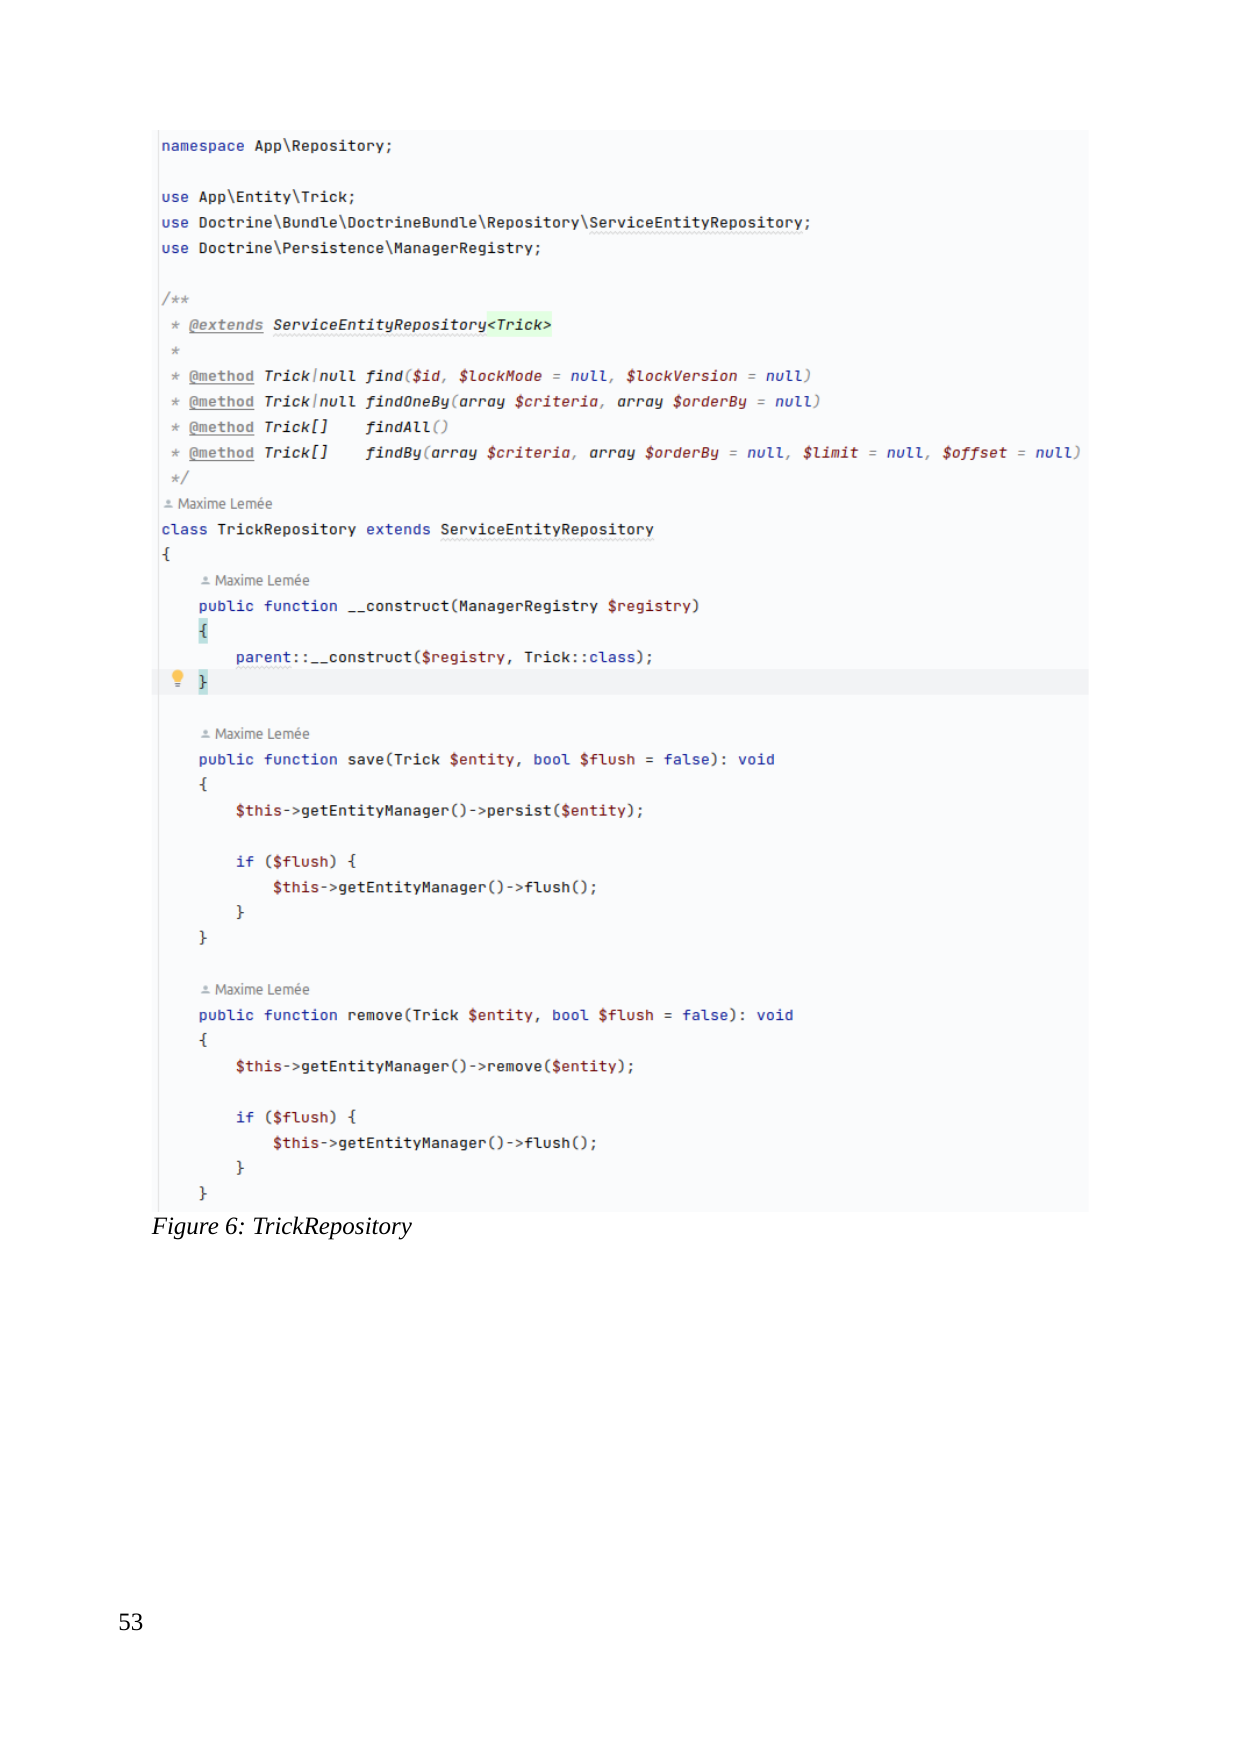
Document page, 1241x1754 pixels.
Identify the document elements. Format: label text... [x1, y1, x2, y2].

picture [151, 130, 1089, 1212]
text Figure 6: TrickRepository [152, 1212, 1088, 1240]
